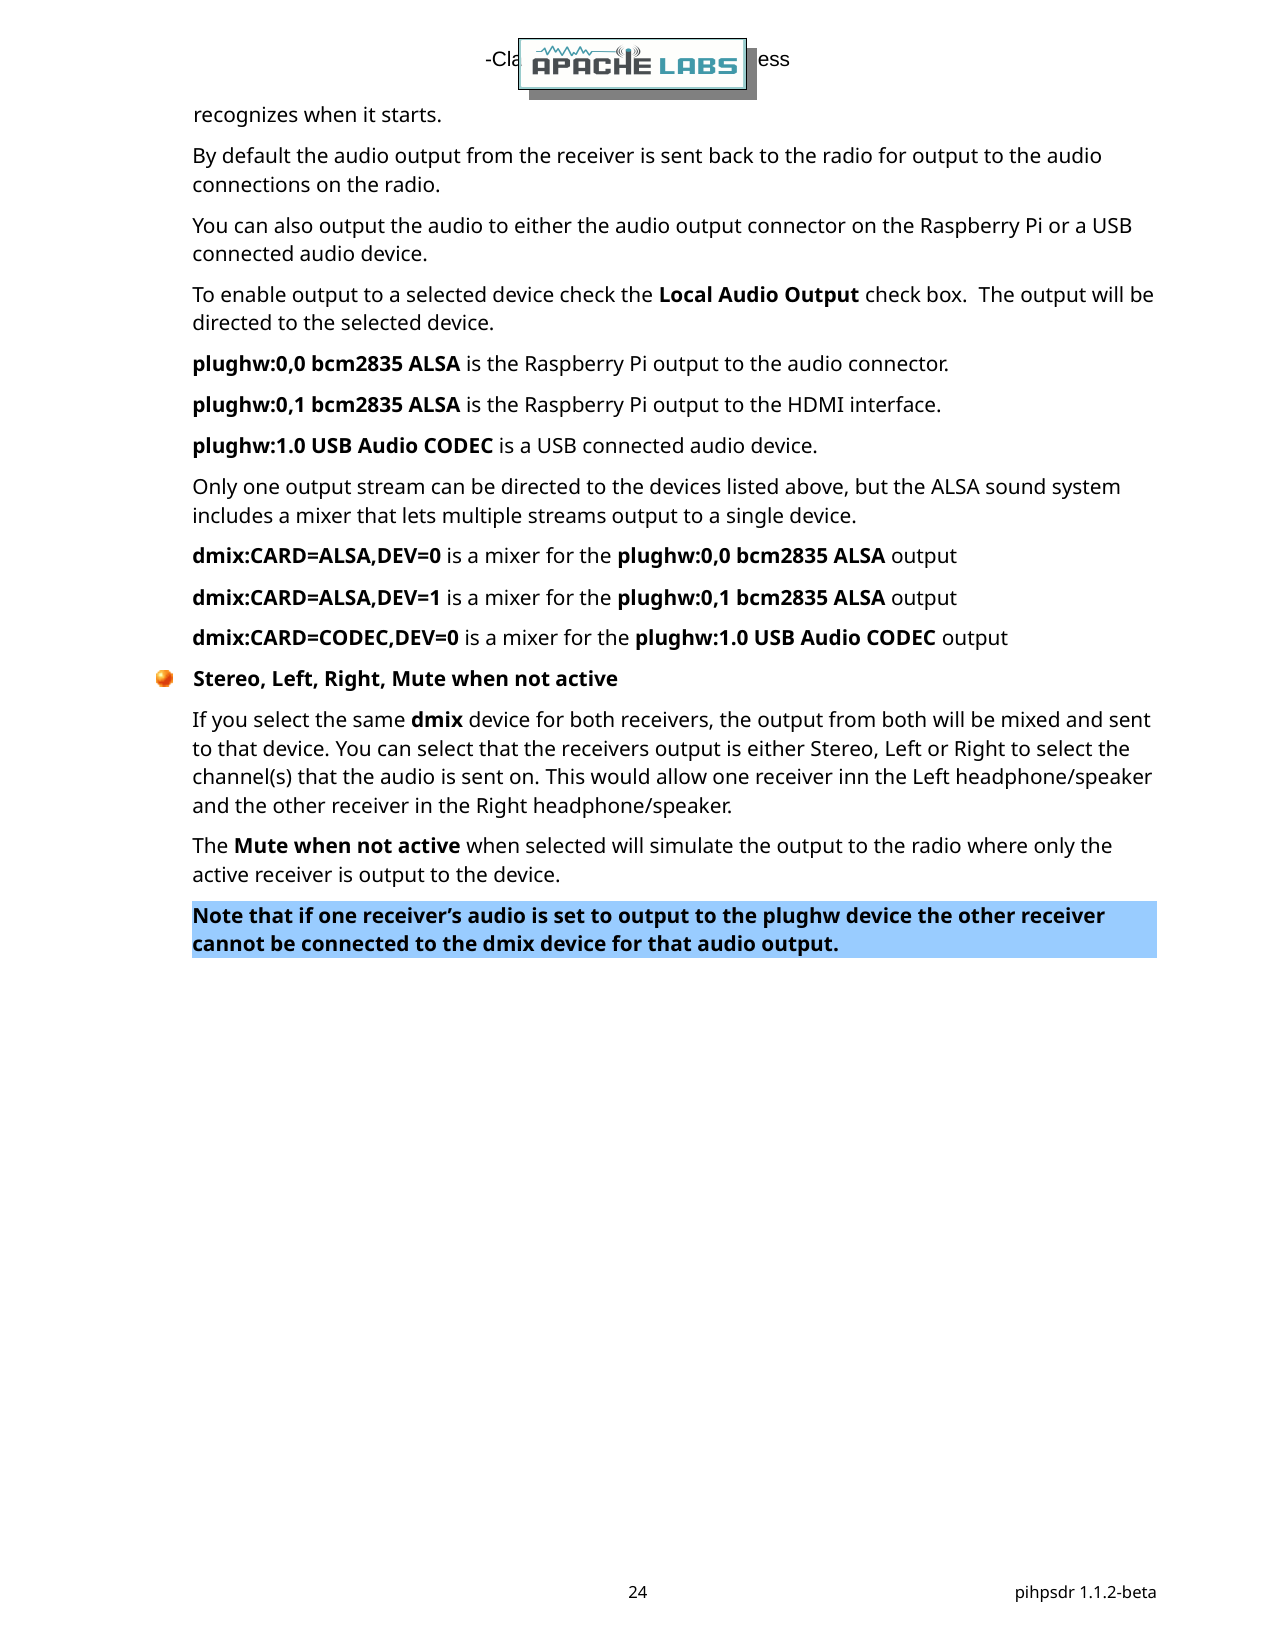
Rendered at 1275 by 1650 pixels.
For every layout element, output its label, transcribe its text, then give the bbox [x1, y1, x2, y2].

text The Mute when not active when selected will simulate the output to the radio where only the active receiver is output to the device. [192, 832, 1157, 888]
text plughw:1.0 USB Audio CODEC is a USB connected audio device. [192, 431, 1157, 460]
text To enable output to a selected device check the Local Audio Output check box. The output will be directed to the selected device. [192, 280, 1157, 337]
text dmix:CARD=ALSA,DEV=1 is a mixer for the plughw:0,1 bcm2835 ALSA output [192, 583, 1157, 611]
text dmix:CARD=CODEC,DEV=0 is a mixer for the plughw:1.0 USB Audio CODEC output [192, 623, 1157, 652]
text By default the audio output from the receiver is sent back to the radio for output to the audio connections on the radio. [192, 141, 1157, 198]
picture [521, 40, 744, 87]
list recognizes when it starts. [156, 100, 1157, 129]
text plughw:0,1 bcm2835 ALSA is the Raspberry Pi output to the HDMI interface. [192, 390, 1157, 419]
text plughw:0,0 bcm2835 ALSA is the Raspberry Pi output to the audio connector. [192, 349, 1157, 378]
text dmix:CARD=ALSA,DEV=0 is a mixer for the plughw:0,0 bcm2835 ALSA output [192, 542, 1157, 570]
list Stereo, Left, Right, Mute when not active [156, 664, 1157, 693]
text You can also output the audio to either the audio output connector on the Raspberry Pi or a USB connected audio device. [192, 211, 1157, 268]
text Only one output stream can be directed to the devices listed above, but the ALSA sound system includes a mixer that lets multiple streams output to a single device. [192, 472, 1157, 529]
picture [156, 670, 173, 687]
text If you select the same dmix device for both receivers, the output from both will be mixed and sent to that device. You can select that the receivers output is either Stereo, Left or Right to select the channel(s) that the audio is sent on. This would allow one receiver inn the Left headphone/speaker and the other receiver in the Right headphone/speaker. [192, 705, 1157, 819]
subtitle Note that if one receiver’s audio is set to output to the plughw device the other receiver cannot be connected to the dmix device for that audio output. [192, 901, 1157, 958]
